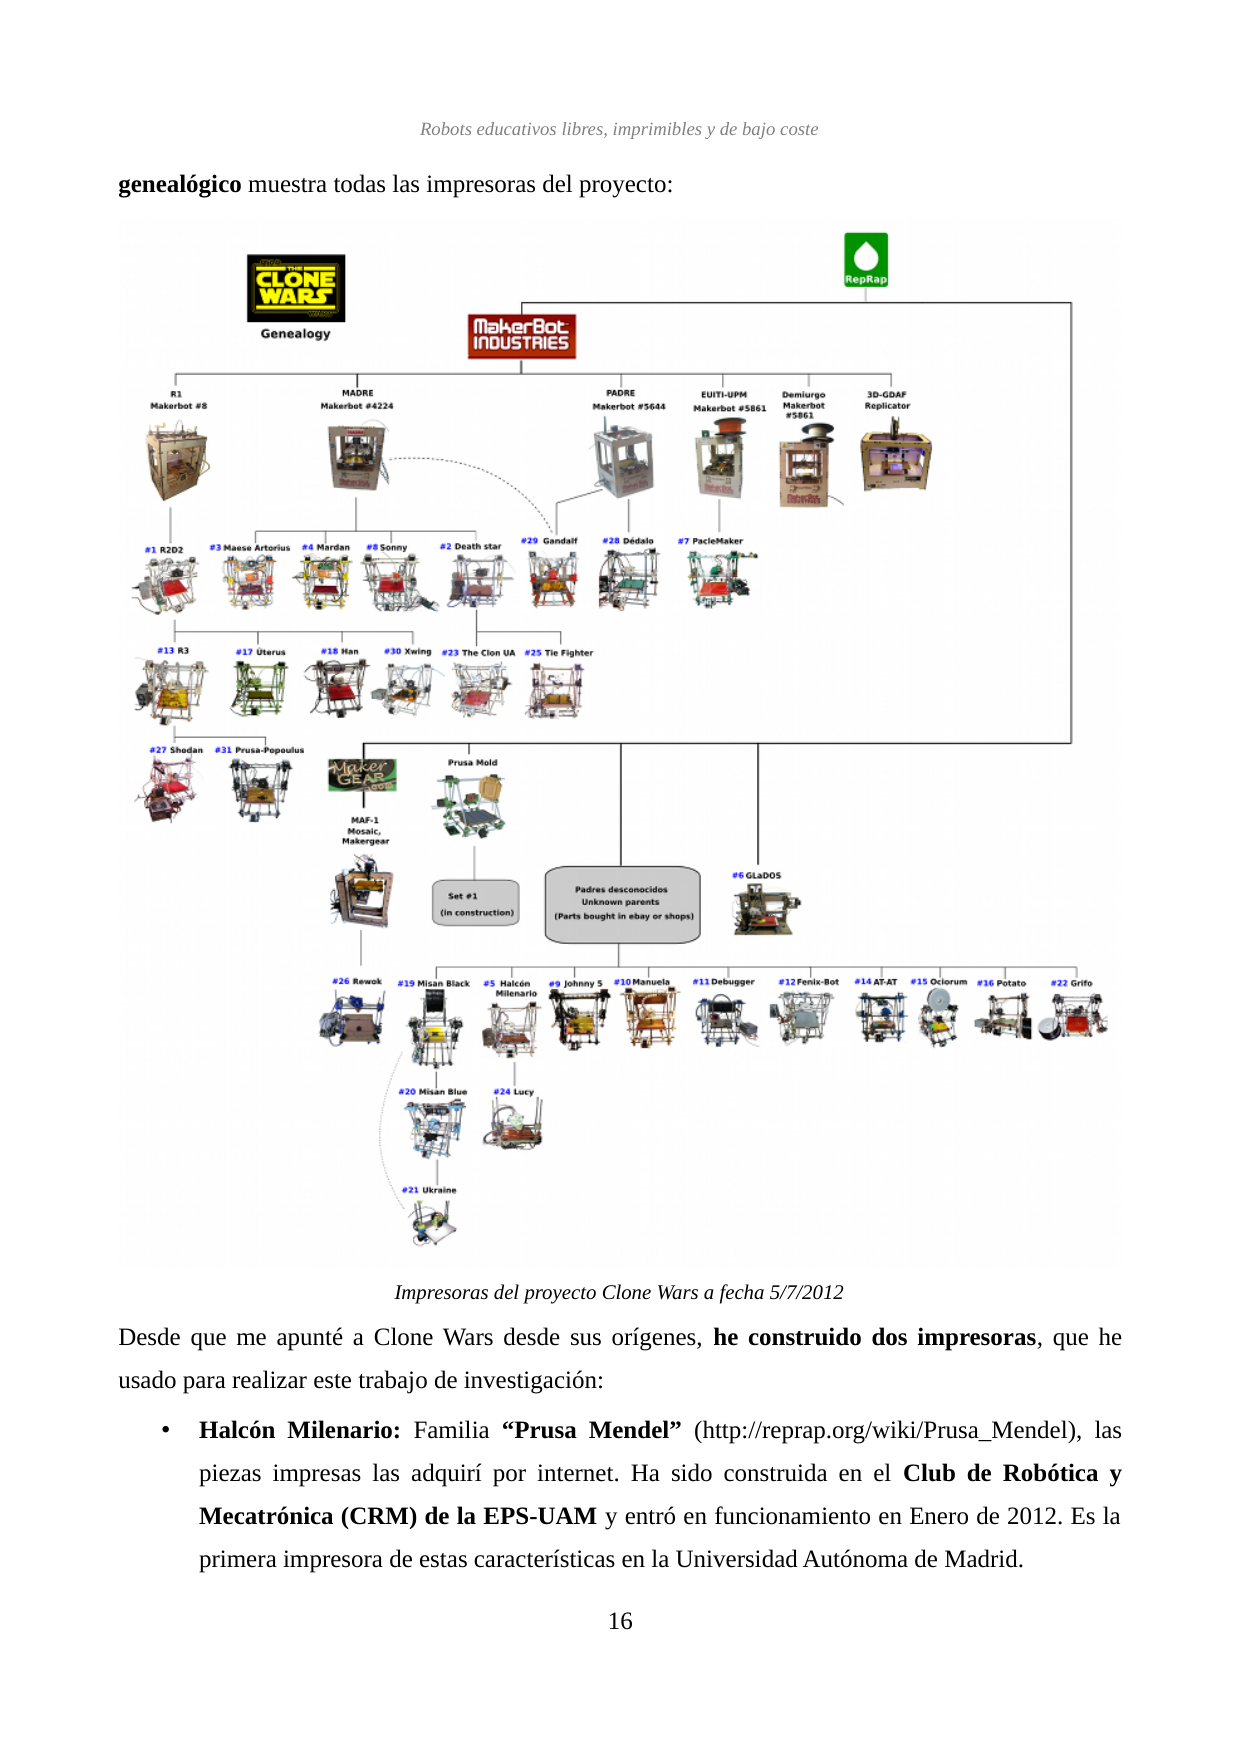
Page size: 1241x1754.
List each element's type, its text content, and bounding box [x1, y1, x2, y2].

picture [118, 218, 1123, 1268]
text genealógico muestra todas las impresoras del proyecto: [118, 169, 1122, 198]
text Desde que me apunté a Clone Wars desde sus orígenes, he construido dos impresoras, que he usado para realizar este trabajo de investigación: [118, 1322, 1122, 1394]
list Halcón Milenario: Familia “Prusa Mendel” (http://reprap.org/wiki/Prusa_Mendel), las piezas impresas las adquirí por internet. Ha sido construida en el Club de Robótica y Mecatrónica (CRM) de la EPS-UAM y entró en funcionamiento en Enero de 2012. Es la primera impresora de estas características en la Universidad Autónoma de Madrid. [161, 1415, 1122, 1573]
text Impresoras del proyecto Clone Wars a fecha 5/7/2012 [118, 1268, 1122, 1304]
